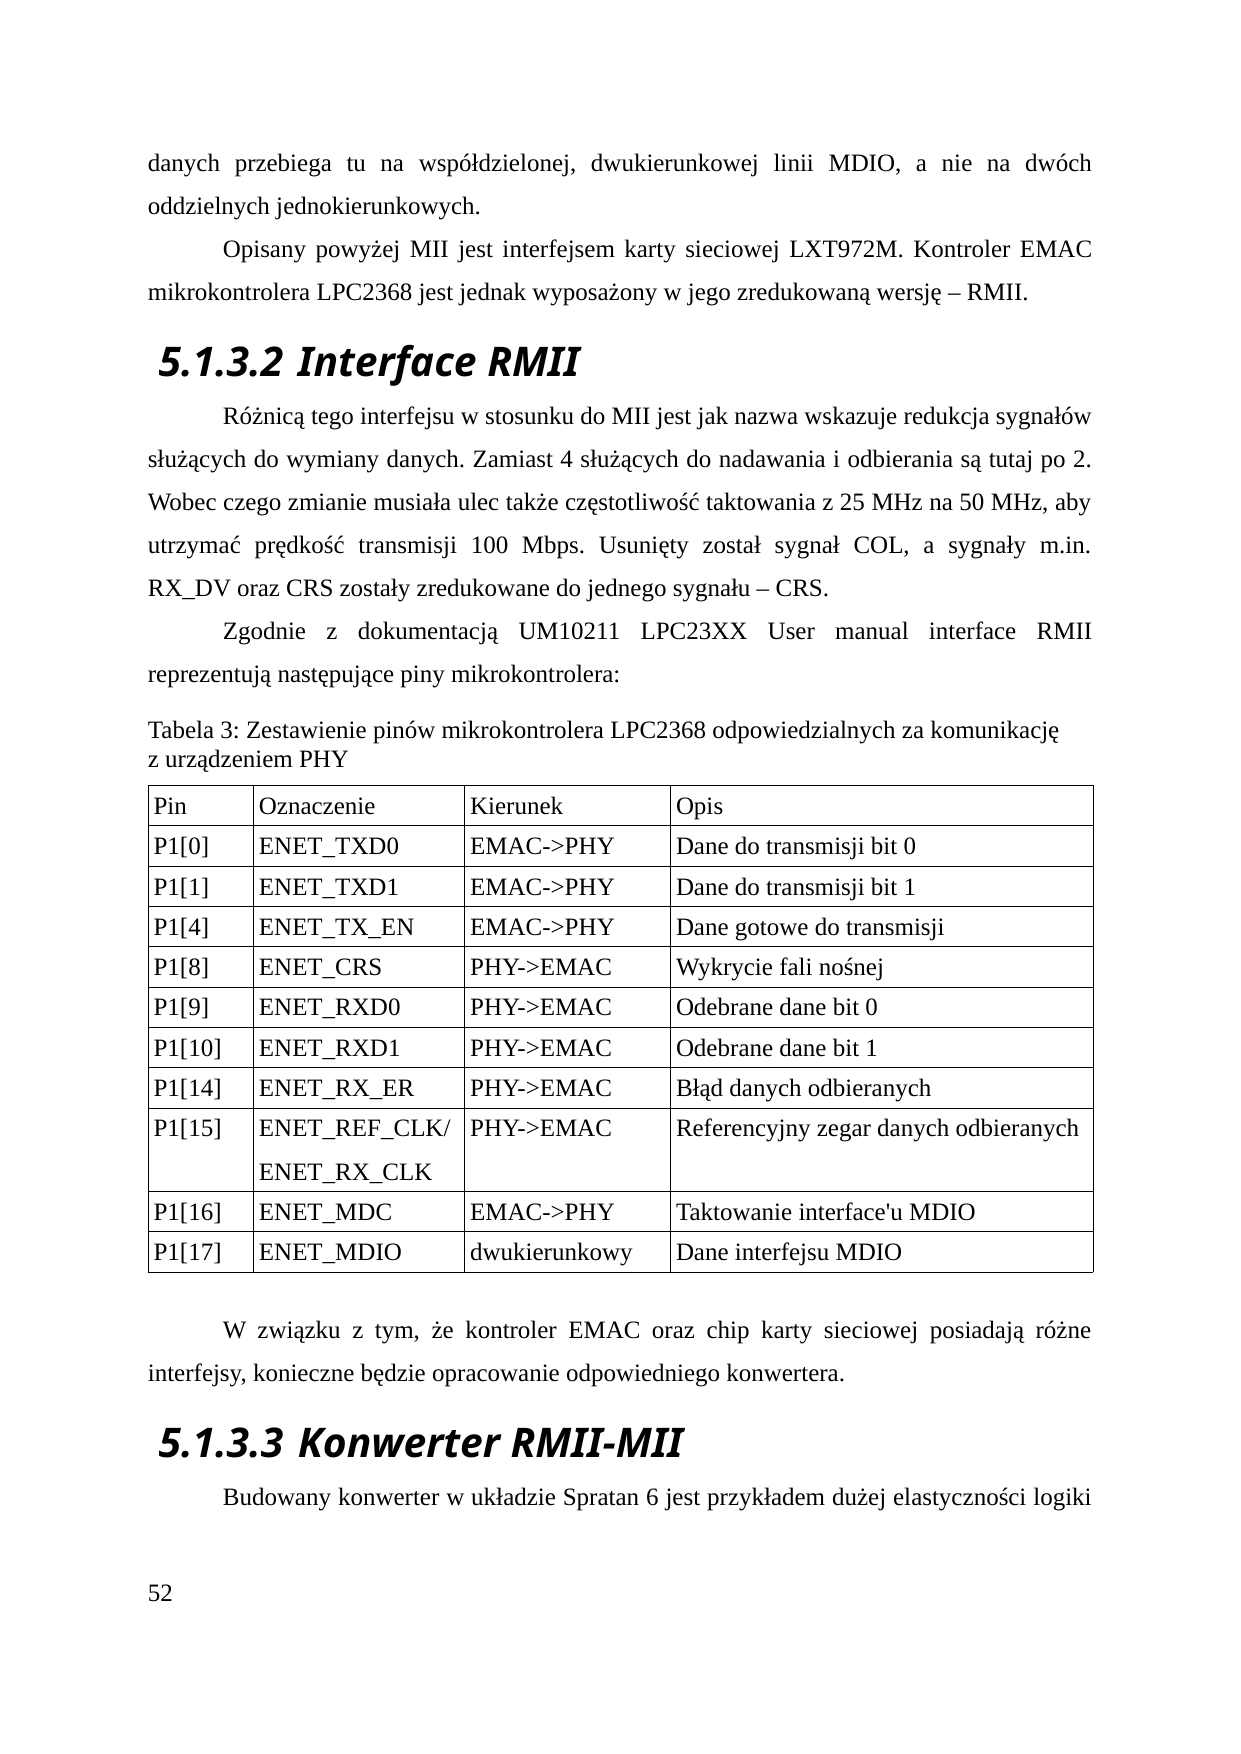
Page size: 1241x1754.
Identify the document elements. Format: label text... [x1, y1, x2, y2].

table_cell ENET_CRS [254, 947, 464, 987]
text Budowany konwerter w układzie Spratan 6 jest przykładem dużej elastyczności logiki [148, 1482, 1093, 1511]
text Różnicą tego interfejsu w stosunku do MII jest jak nazwa wskazuje redukcja sygnałów służących do wymiany danych. Zamiast 4 służących do nadawania i odbierania są tutaj po 2. Wobec czego zmianie musiała ulec także częstotliwość taktowania z 25 MHz na 50 MHz, aby utrzymać prędkość transmisji 100 Mbps. Usunięty został sygnał COL, a sygnały m.in. RX_DV oraz CRS zostały zredukowane do jednego sygnału – CRS. [148, 401, 1093, 602]
table_header Oznaczenie [254, 786, 464, 825]
table_cell ENET_MDC [254, 1192, 464, 1231]
table_header Kierunek [465, 786, 670, 825]
table_cell EMAC->PHY [465, 907, 670, 946]
table_cell Błąd danych odbieranych [671, 1068, 1093, 1108]
table_cell PHY->EMAC [465, 1028, 670, 1067]
table_cell Odebrane dane bit 1 [671, 1028, 1093, 1067]
table_cell Wykrycie fali nośnej [671, 947, 1093, 987]
table_cell Dane interfejsu MDIO [671, 1232, 1093, 1272]
table_cell ENET_RXD1 [254, 1028, 464, 1067]
subtitle Interface RMII [148, 333, 1093, 388]
table_cell PHY->EMAC [465, 1068, 670, 1108]
table_cell P1[17] [149, 1232, 253, 1272]
table_header Opis [671, 786, 1093, 825]
table_cell PHY->EMAC [465, 1109, 670, 1191]
table_header Pin [149, 786, 253, 825]
table_cell ENET_MDIO [254, 1232, 464, 1272]
table_cell EMAC->PHY [465, 826, 670, 866]
table_cell P1[16] [149, 1192, 253, 1231]
table_cell Odebrane dane bit 0 [671, 988, 1093, 1027]
table_cell ENET_RXD0 [254, 988, 464, 1027]
table_cell Dane gotowe do transmisji [671, 907, 1093, 946]
table_cell P1[14] [149, 1068, 253, 1108]
text W związku z tym, że kontroler EMAC oraz chip karty sieciowej posiadają różne interfejsy, konieczne będzie opracowanie odpowiedniego konwertera. [148, 1315, 1093, 1387]
table_cell dwukierunkowy [465, 1232, 670, 1272]
text Opisany powyżej MII jest interfejsem karty sieciowej LXT972M. Kontroler EMAC mikrokontrolera LPC2368 jest jednak wyposażony w jego zredukowaną wersję – RMII. [148, 234, 1093, 306]
text Zgodnie z dokumentacją UM10211 LPC23XX User manual interface RMII reprezentują następujące piny mikrokontrolera: [148, 616, 1093, 688]
table_cell EMAC->PHY [465, 1192, 670, 1231]
table_cell P1[8] [149, 947, 253, 987]
table_cell ENET_REF_CLK/ENET_RX_CLK [254, 1109, 464, 1191]
table_cell Taktowanie interface'u MDIO [671, 1192, 1093, 1231]
table_cell P1[15] [149, 1109, 253, 1191]
table_cell Referencyjny zegar danych odbieranych [671, 1109, 1093, 1191]
table_cell P1[4] [149, 907, 253, 946]
table_cell EMAC->PHY [465, 867, 670, 906]
table_cell PHY->EMAC [465, 988, 670, 1027]
text Tabela 3: Zestawienie pinów mikrokontrolera LPC2368 odpowiedzialnych za komunikację z urządzeniem PHY [148, 715, 1093, 773]
table_cell ENET_TXD1 [254, 867, 464, 906]
table_cell Dane do transmisji bit 0 [671, 826, 1093, 866]
table_cell P1[9] [149, 988, 253, 1027]
table_cell P1[10] [149, 1028, 253, 1067]
table_cell PHY->EMAC [465, 947, 670, 987]
text danych przebiega tu na współdzielonej, dwukierunkowej linii MDIO, a nie na dwóch oddzielnych jednokierunkowych. [148, 148, 1093, 219]
table_cell P1[1] [149, 867, 253, 906]
table_cell ENET_RX_ER [254, 1068, 464, 1108]
table_cell ENET_TXD0 [254, 826, 464, 866]
table_cell P1[0] [149, 826, 253, 866]
table_cell Dane do transmisji bit 1 [671, 867, 1093, 906]
table_cell ENET_TX_EN [254, 907, 464, 946]
subtitle Konwerter RMII-MII [148, 1414, 1093, 1469]
